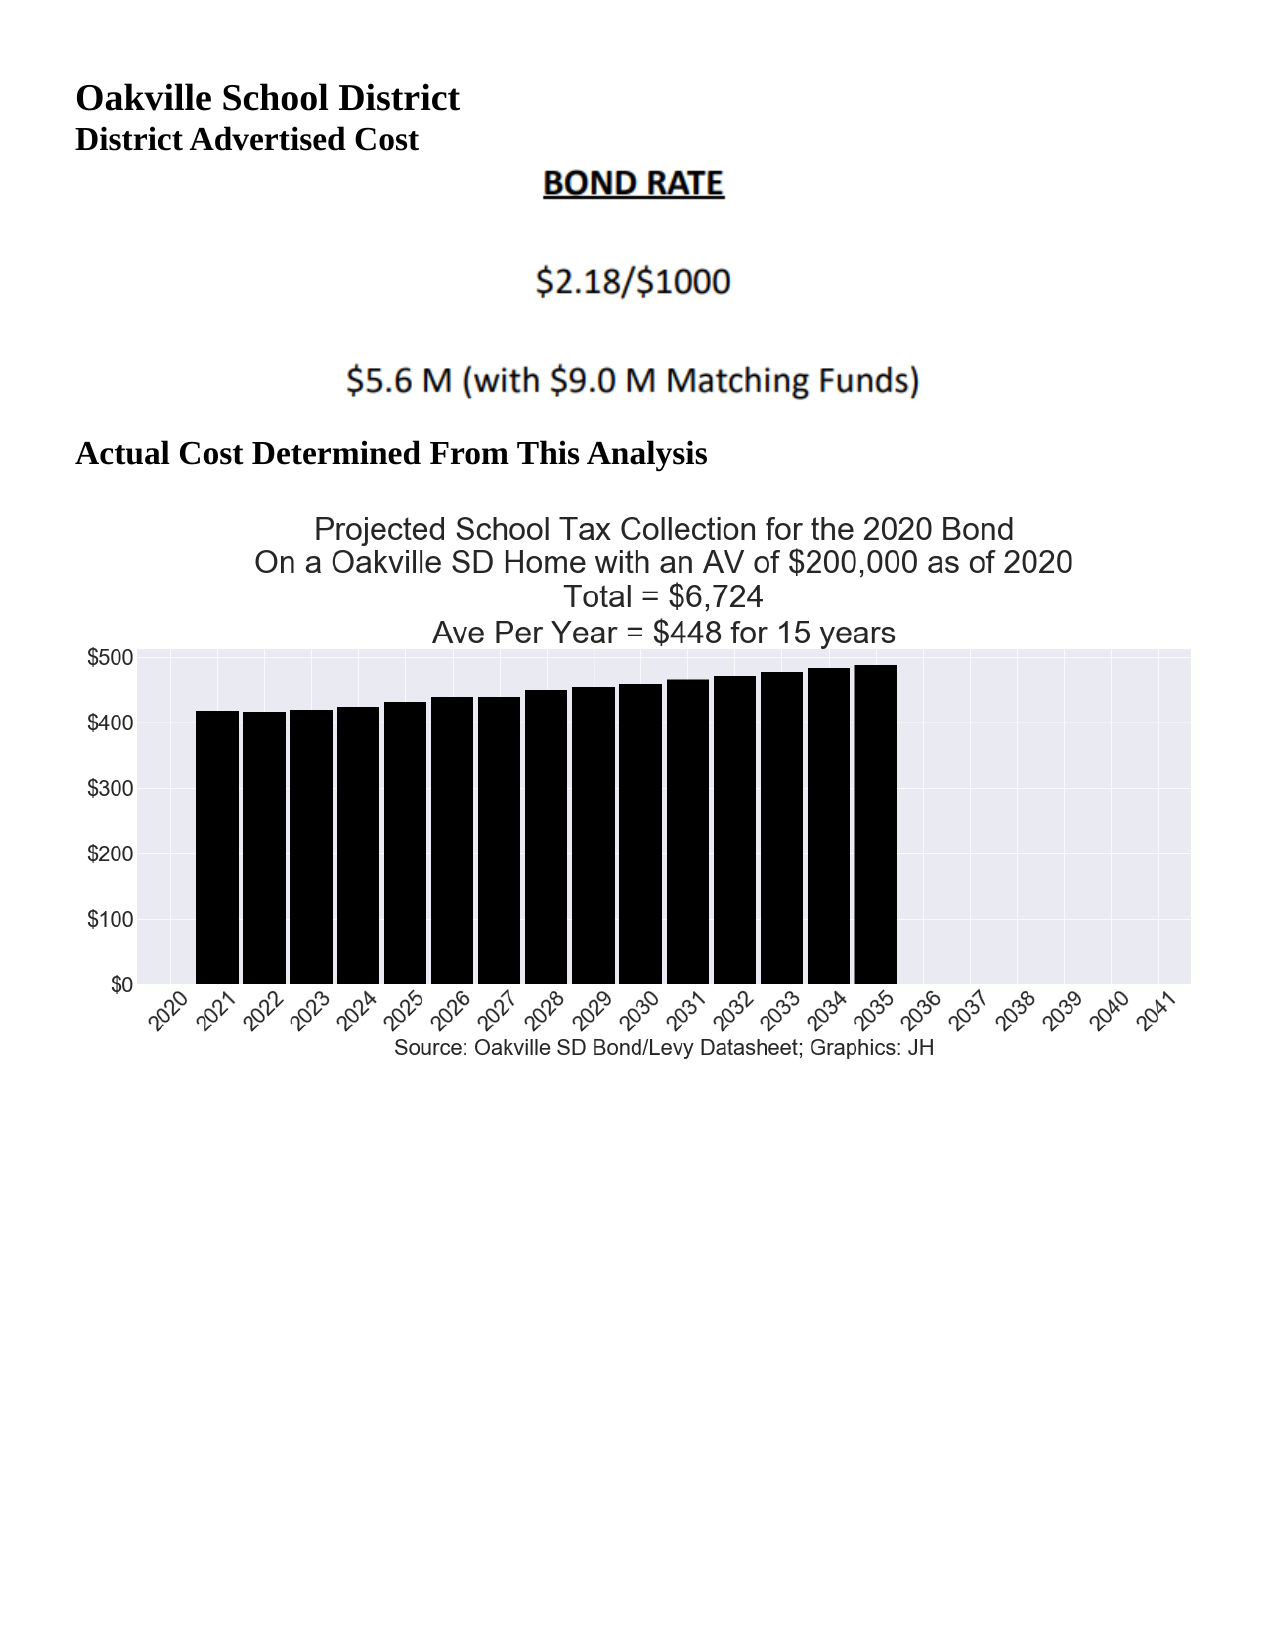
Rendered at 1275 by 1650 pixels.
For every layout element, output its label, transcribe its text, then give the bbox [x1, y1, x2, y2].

subtitle District Advertised Cost [75, 119, 1200, 157]
subtitle Actual Cost Determined From This Analysis [75, 433, 1200, 472]
subtitle Oakville School District [75, 75, 1200, 119]
picture [75, 506, 1200, 1069]
picture [321, 157, 954, 433]
